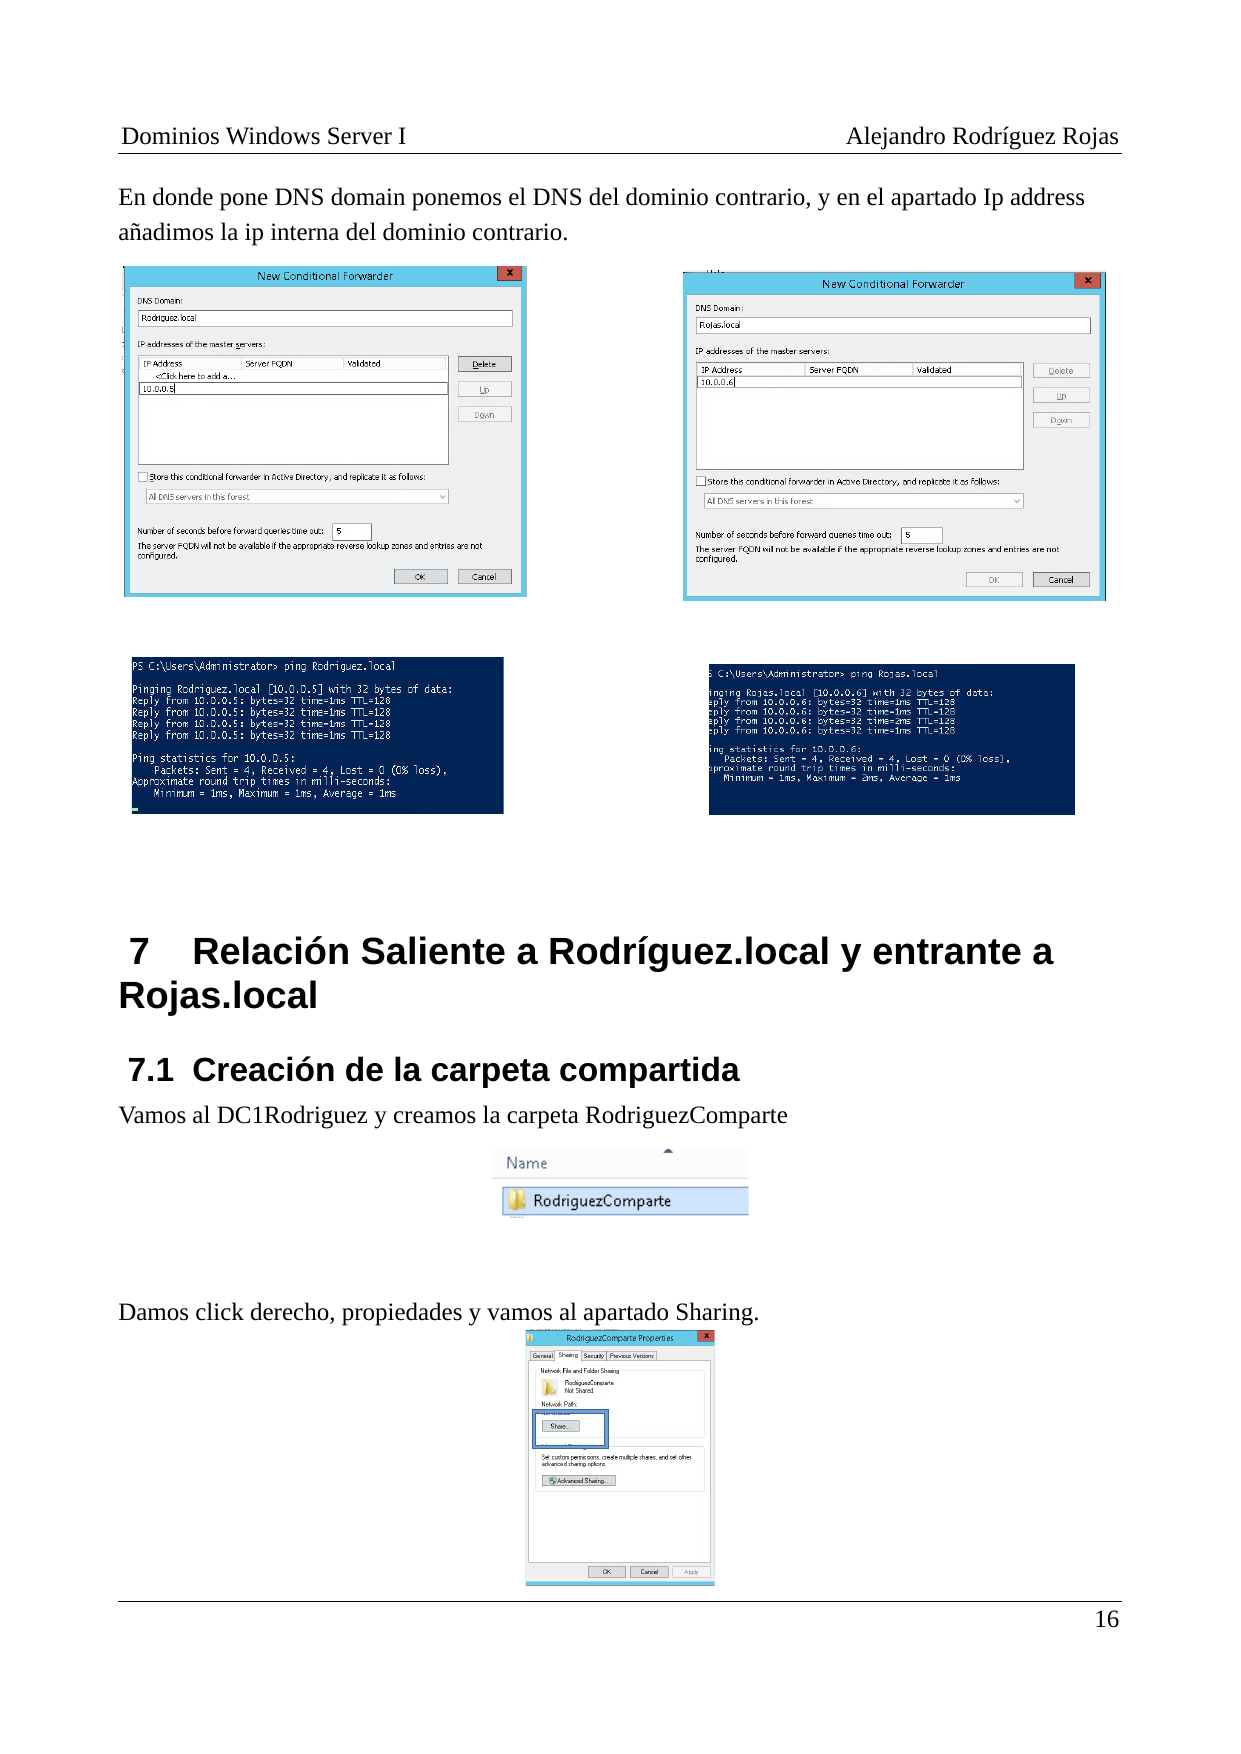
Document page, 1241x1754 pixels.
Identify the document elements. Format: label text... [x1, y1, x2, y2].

picture [709, 664, 733, 719]
subtitle Creación de la carpeta compartida [118, 1049, 1122, 1088]
picture [131, 657, 153, 712]
picture [525, 1329, 612, 1586]
subtitle Relación Saliente a Rodríguez.local y entrante a Rojas.local [118, 929, 1122, 1016]
text En donde pone DNS domain ponemos el DNS del dominio contrario, y en el apartado Ip address añadimos la ip interna del dominio contrario. [118, 182, 1122, 246]
text Damos click derecho, propiedades y vamos al apartado Sharing. [118, 1297, 1122, 1326]
text Vamos al DC1Rodriguez y creamos la carpeta RodriguezComparte [118, 1101, 1122, 1129]
picture [683, 270, 782, 601]
picture [122, 266, 216, 597]
picture [491, 1149, 536, 1184]
